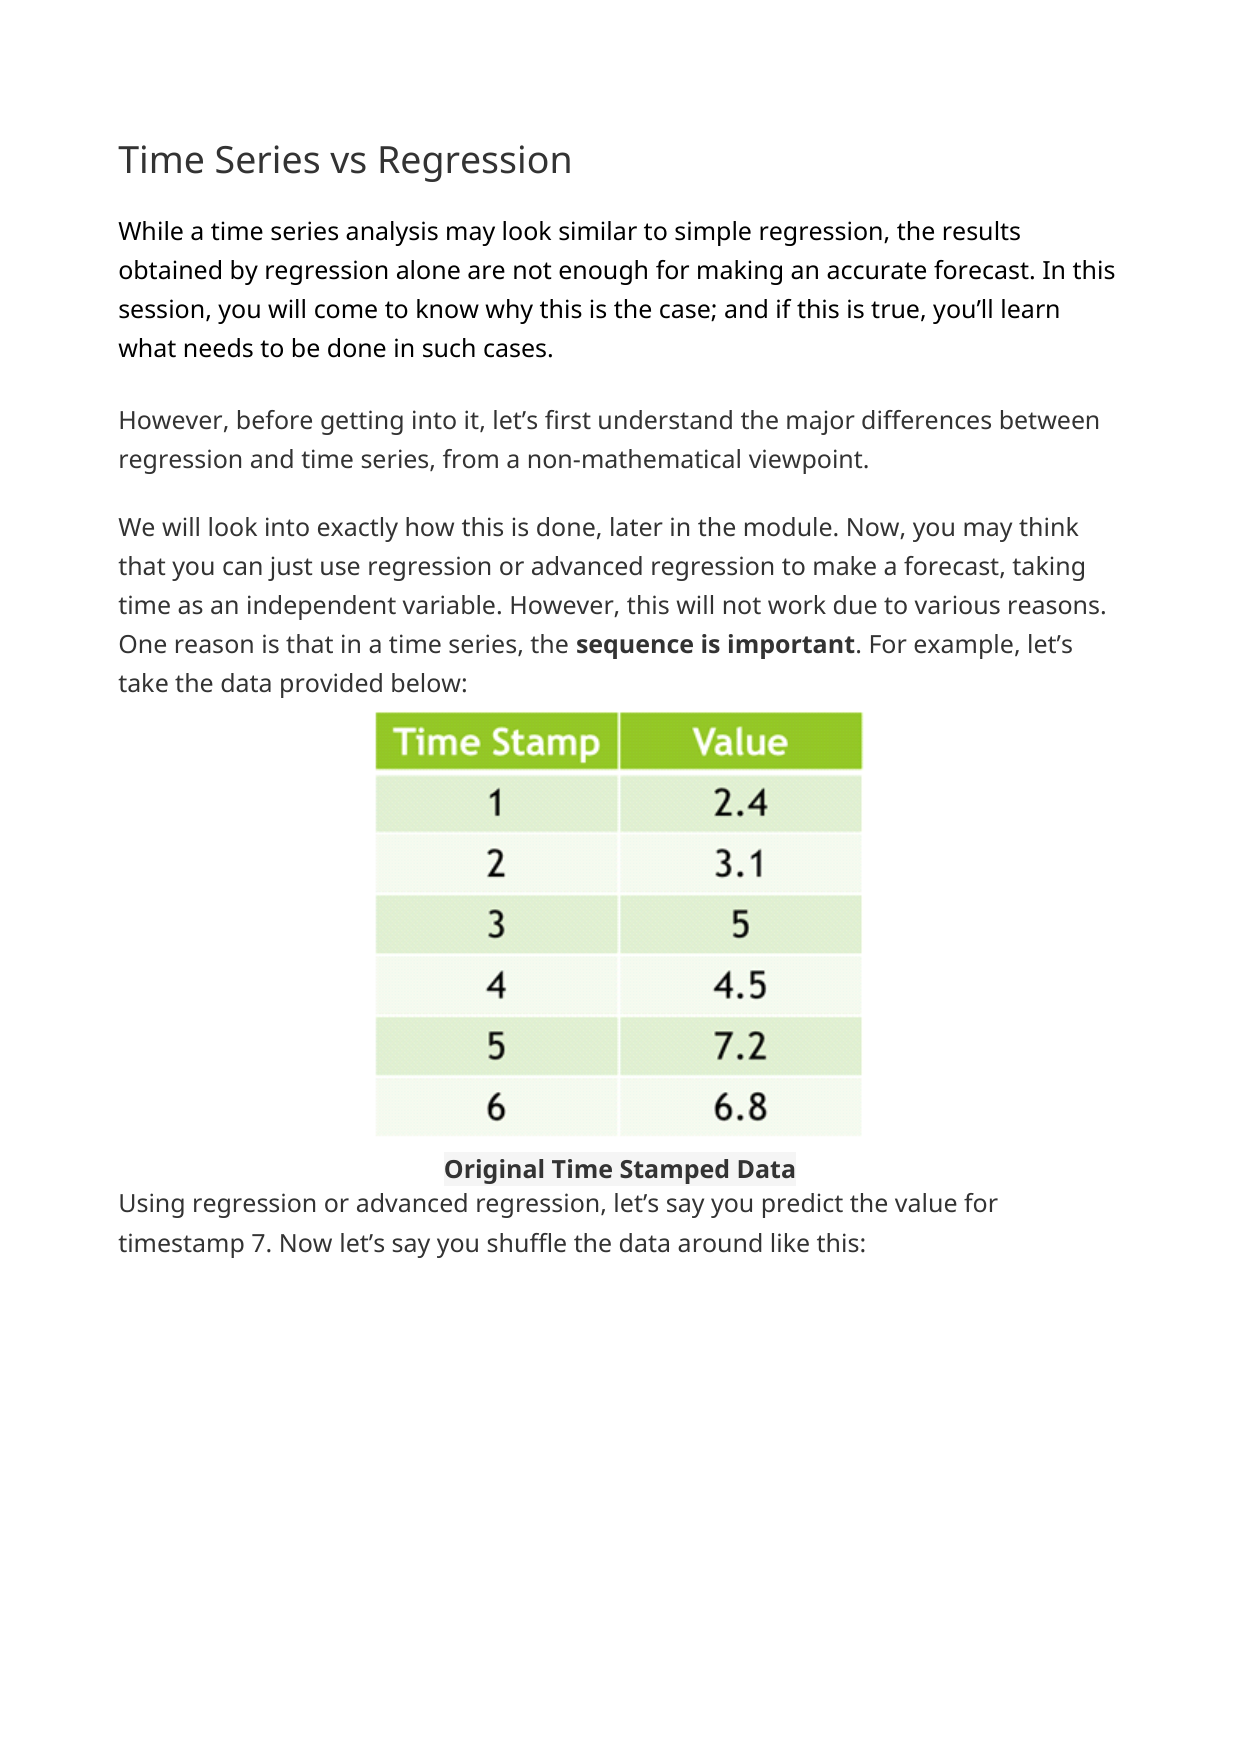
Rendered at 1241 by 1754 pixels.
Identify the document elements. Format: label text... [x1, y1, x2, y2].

text Using regression or advanced regression, let’s say you predict the value for timestamp 7. Now let’s say you shuffle the data around like this: [118, 1186, 1122, 1259]
text Time Series vs Regression [118, 134, 1122, 185]
text Original Time Stamped Data [118, 1152, 1122, 1186]
text We will look into exactly how this is done, later in the module. Now, you may think that you can just use regression or advanced regression to make a forecast, taking time as an independent variable. However, this will not work due to various reasons. One reason is that in a time series, the sequence is important. For example, let’s take the data provided below: [118, 509, 1122, 700]
text However, before getting into it, let’s first understand the major differences between regression and time series, from a non-mathematical viewpoint. [118, 403, 1122, 476]
text While a time series analysis may look similar to simple regression, the results obtained by regression alone are not enough for making an accurate forecast. In this session, you will come to know why this is the case; and if this is true, you’ll learn what needs to be done in such cases. [118, 213, 1122, 365]
